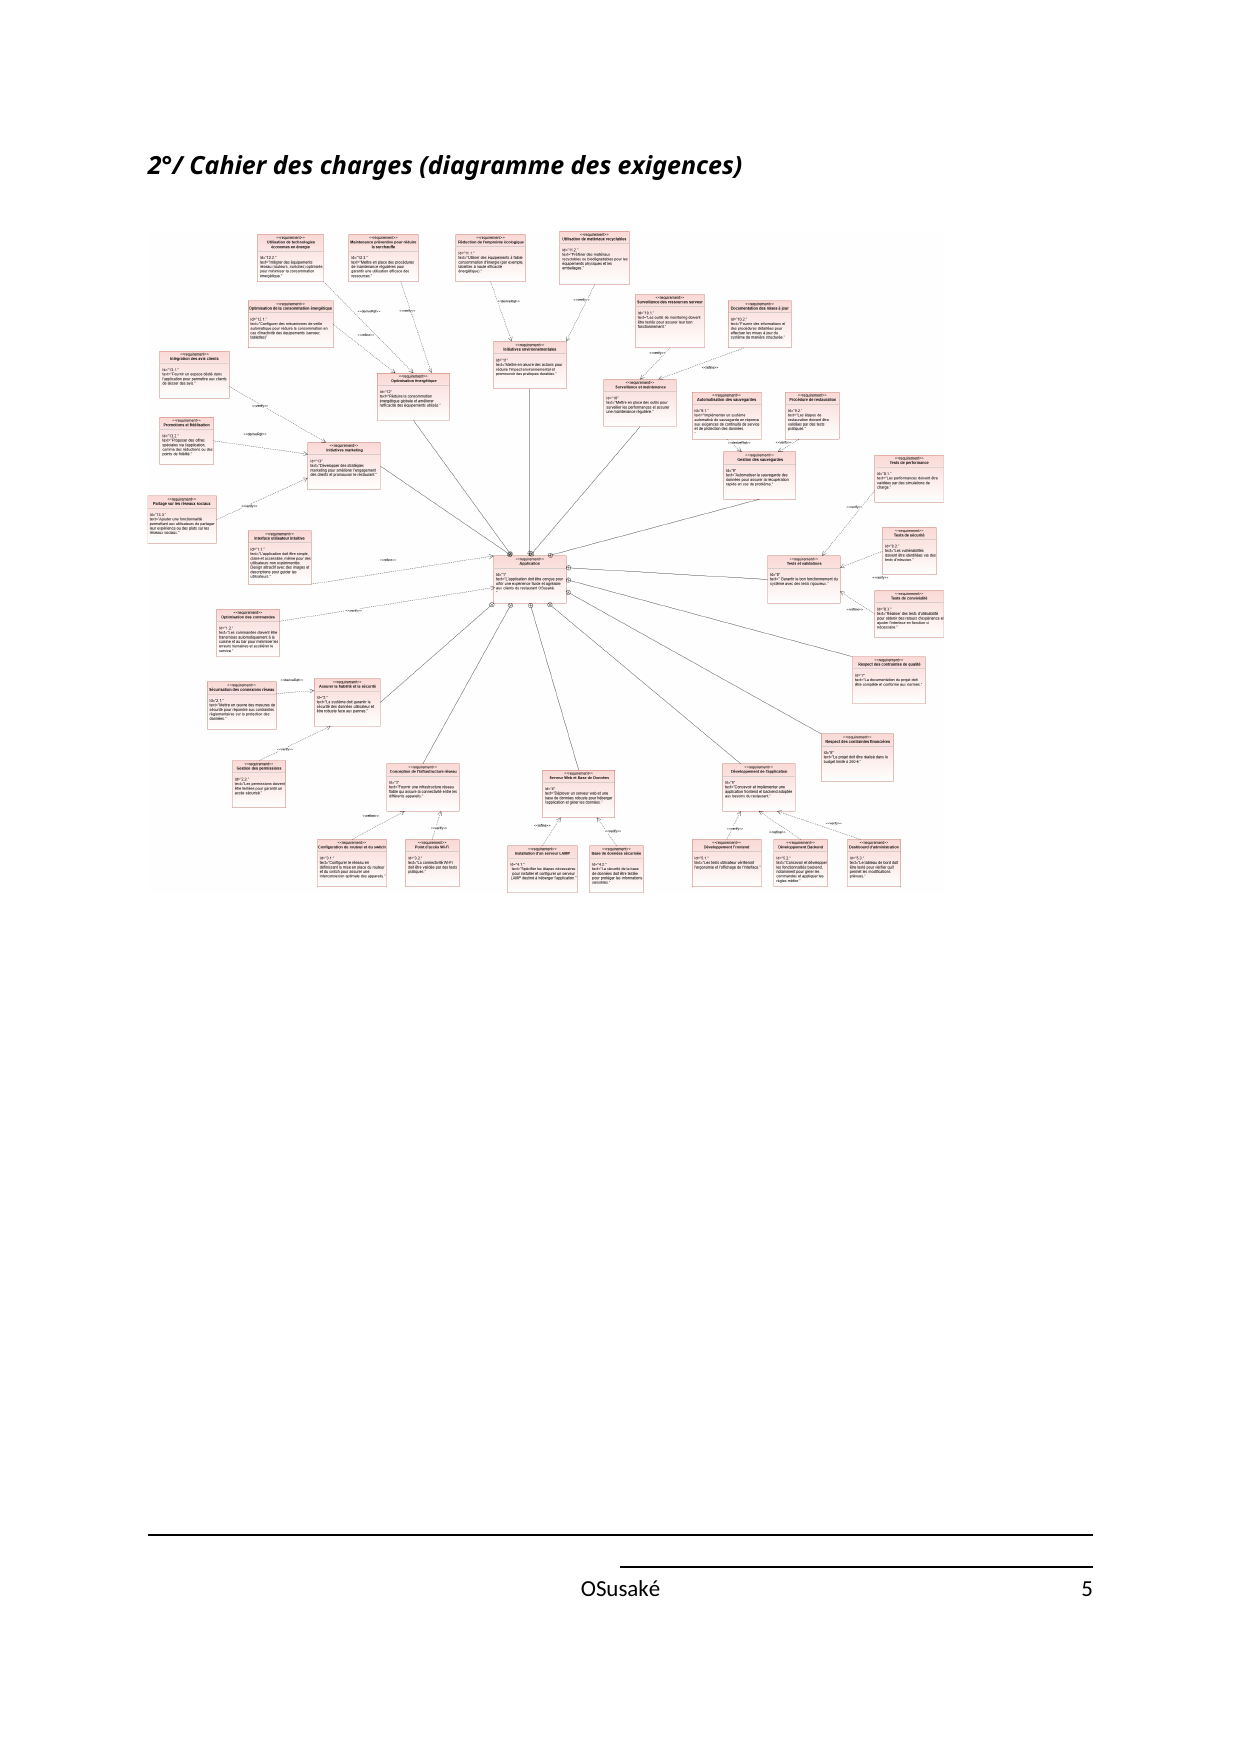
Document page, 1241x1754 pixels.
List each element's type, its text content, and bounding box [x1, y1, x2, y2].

picture [147, 231, 944, 893]
subtitle 2°/ Cahier des charges (diagramme des exigences) [148, 148, 1093, 182]
